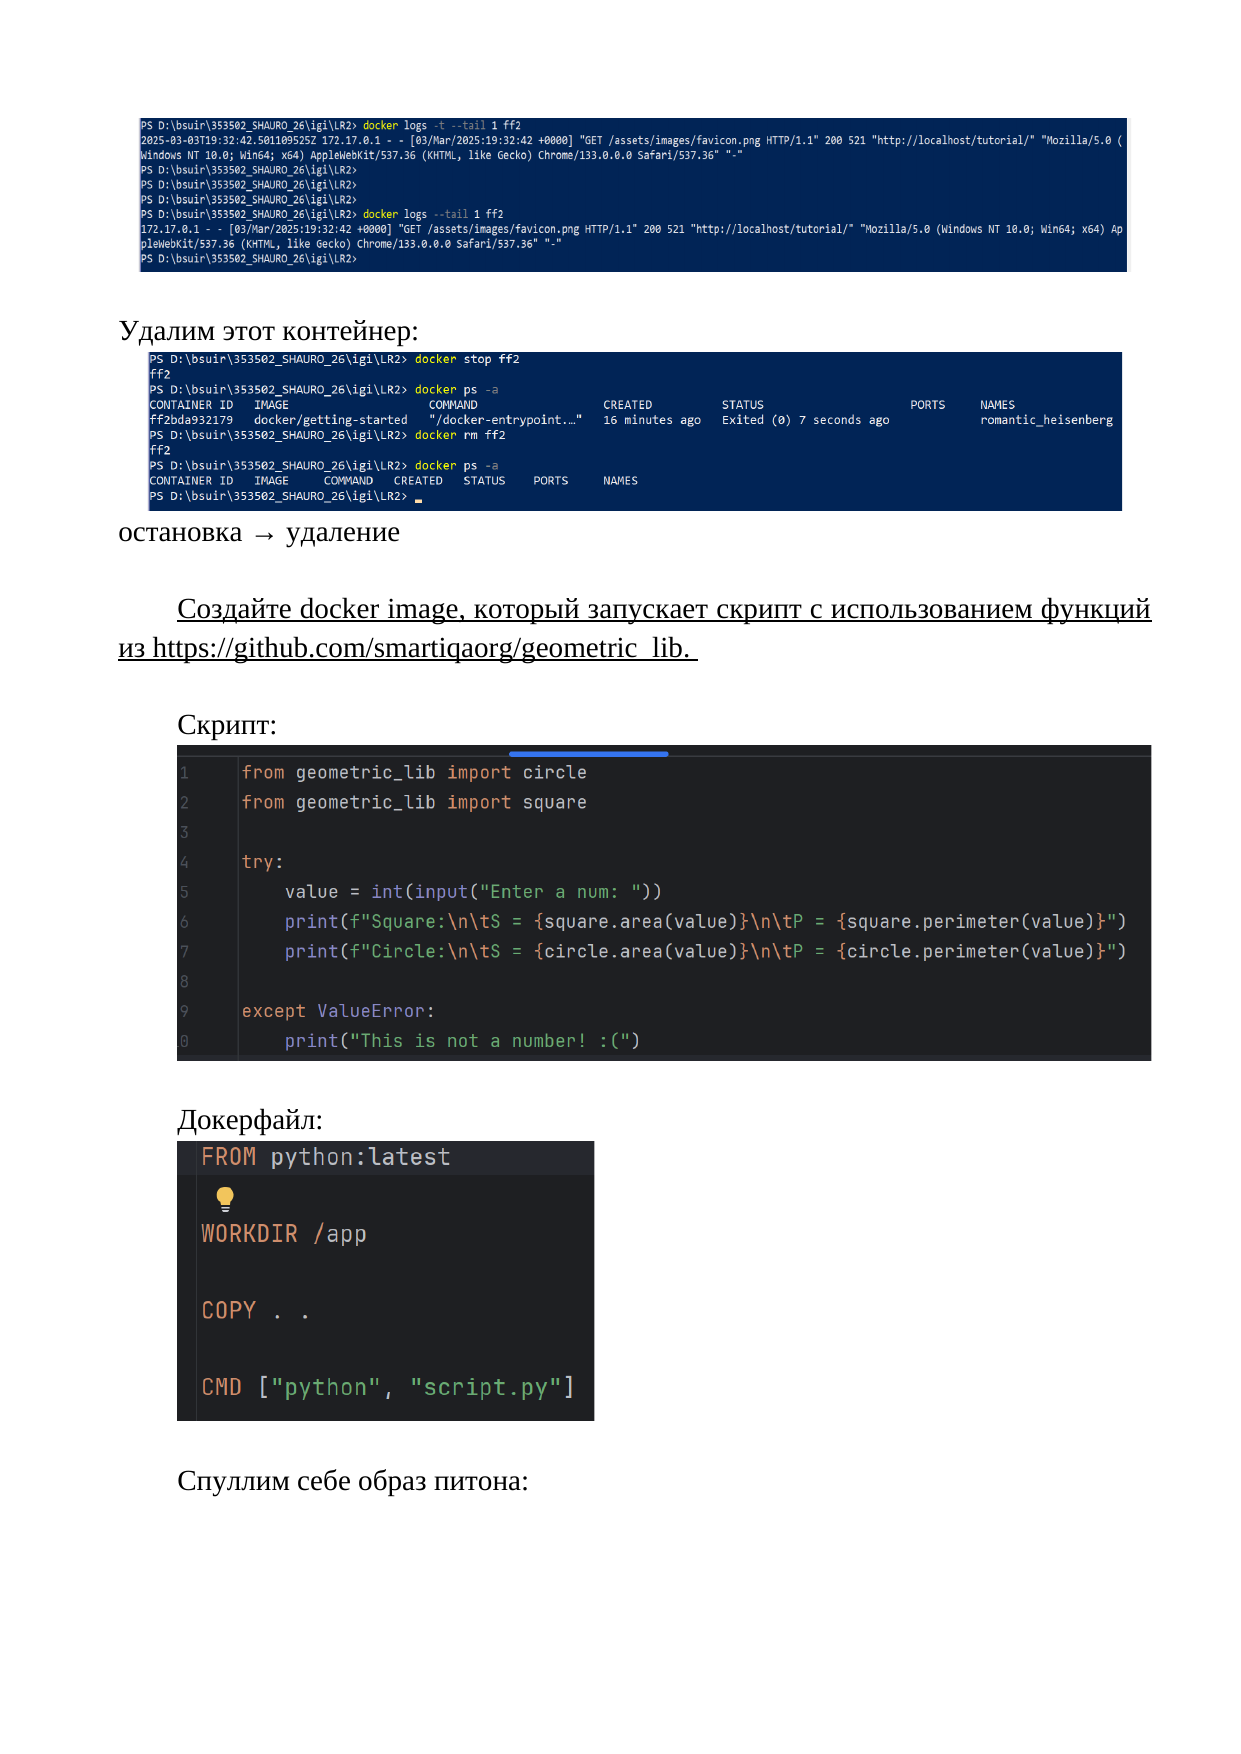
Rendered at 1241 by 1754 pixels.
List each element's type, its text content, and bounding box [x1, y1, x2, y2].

picture [138, 118, 1132, 272]
text Удалим этот контейнер: [118, 313, 1152, 347]
picture [177, 1141, 595, 1421]
text Скрипт: [118, 707, 1152, 741]
text Спуллим себе образ питона: [118, 1463, 1152, 1497]
picture [147, 352, 1123, 511]
text Создайте docker image, который запускает скрипт с использованием функций из https://github.com/smartiqaorg/geometric_lib. [118, 591, 1152, 663]
picture [177, 745, 1152, 1061]
text Докерфайл: [118, 1102, 1152, 1136]
text остановка → удаление [118, 514, 1152, 548]
